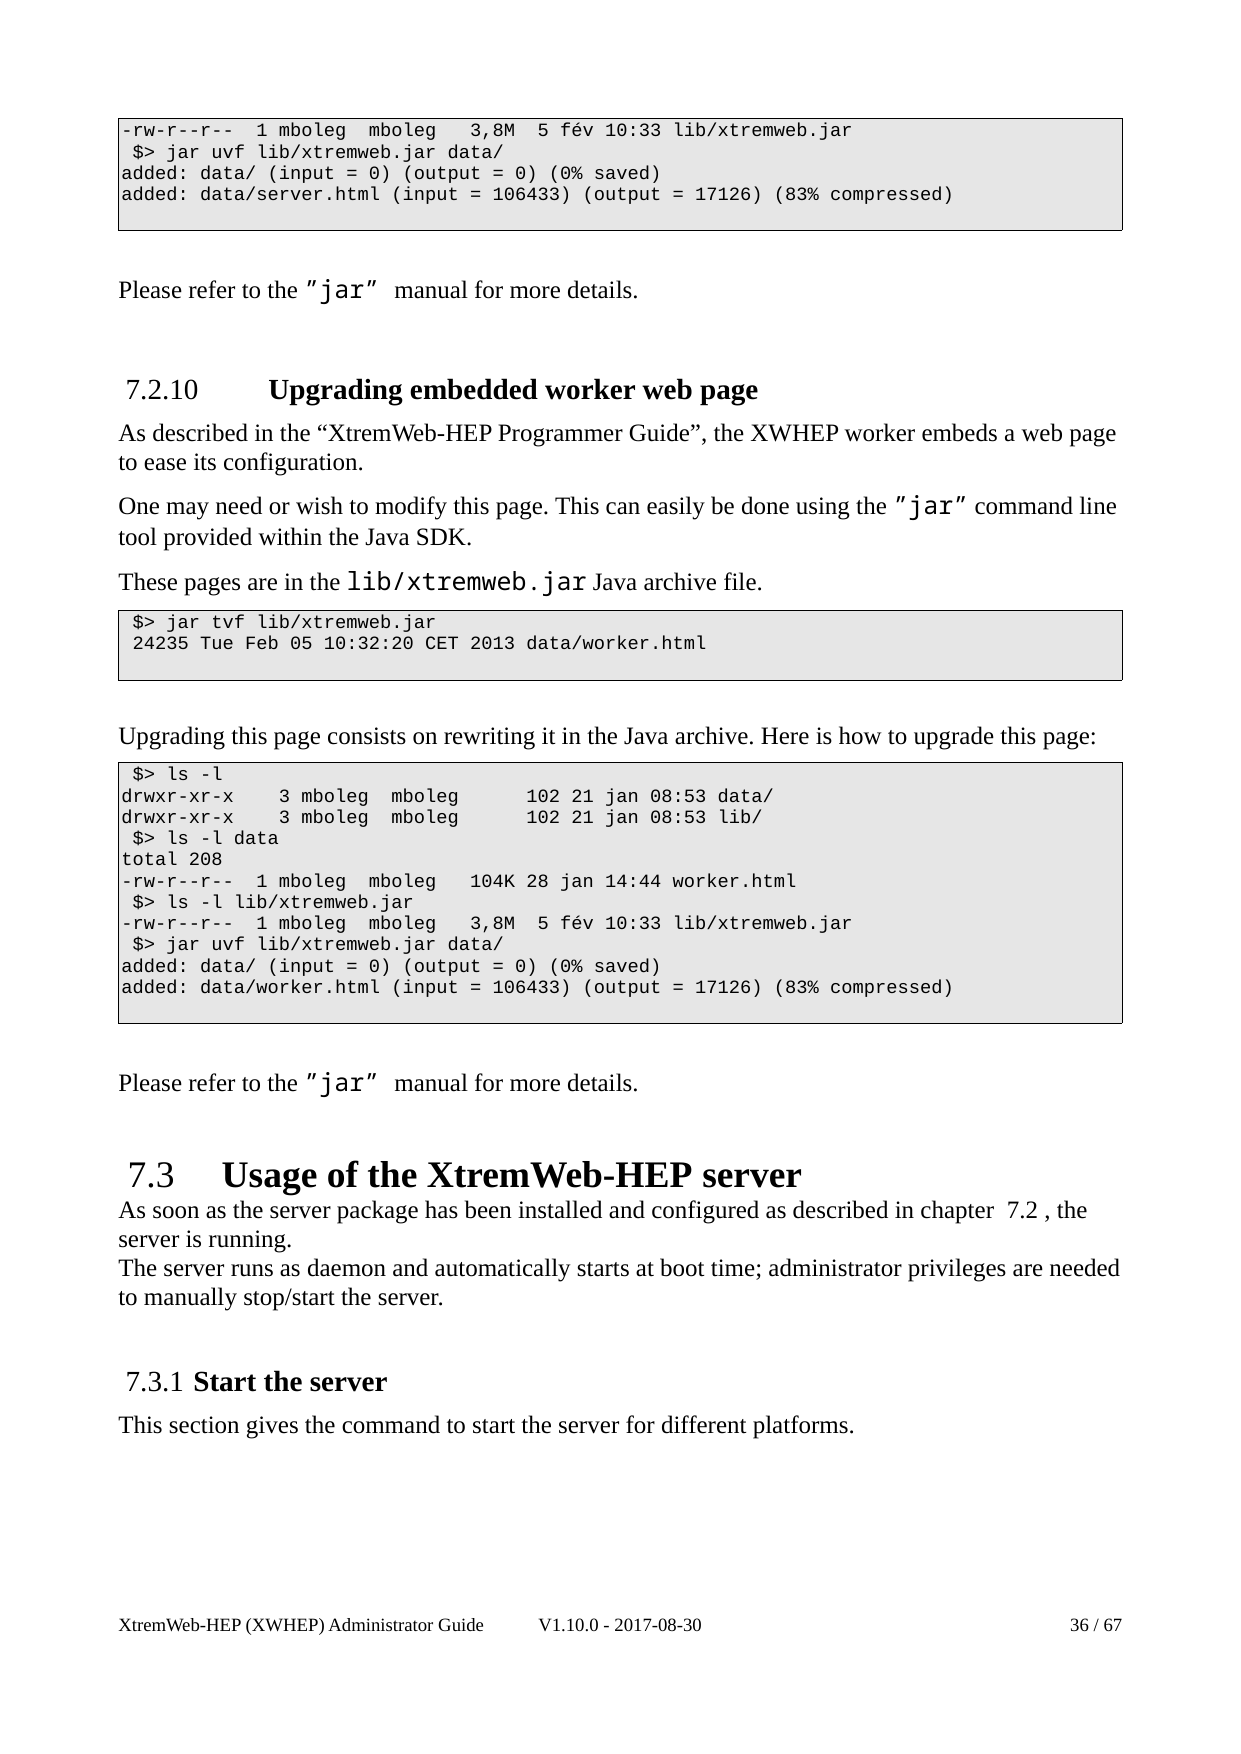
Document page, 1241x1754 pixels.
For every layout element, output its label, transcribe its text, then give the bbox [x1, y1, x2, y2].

text -rw-r--r-- 1 mboleg mboleg 3,8M 5 fév 10:33 lib/xtremweb.jar [119, 911, 1122, 932]
text total 208 [119, 847, 1122, 868]
text $> jar uvf lib/xtremweb.jar data/ [119, 932, 1122, 953]
text Please refer to the ”jar” manual for more details. [118, 1064, 1122, 1098]
text $> ls -l data [119, 826, 1122, 847]
text This section gives the command to start the server for different platforms. [118, 1410, 1122, 1439]
text -rw-r--r-- 1 mboleg mboleg 3,8M 5 fév 10:33 lib/xtremweb.jar [119, 119, 1122, 139]
text $> jar uvf lib/xtremweb.jar data/ [119, 139, 1122, 161]
subtitle Start the server [118, 1364, 1122, 1398]
text drwxr-xr-x 3 mboleg mboleg 102 21 jan 08:53 data/ [119, 783, 1122, 805]
text Please refer to the ”jar” manual for more details. [118, 272, 1122, 306]
text drwxr-xr-x 3 mboleg mboleg 102 21 jan 08:53 lib/ [119, 805, 1122, 826]
text added: data/worker.html (input = 106433) (output = 17126) (83% compressed) [119, 975, 1122, 996]
text added: data/ (input = 0) (output = 0) (0% saved) [119, 161, 1122, 182]
text As soon as the server package has been installed and configured as described in chapter 7.2, the server is running. [118, 1195, 1122, 1253]
text $> ls -l lib/xtremweb.jar [119, 890, 1122, 911]
subtitle Usage of the XtremWeb-HEP server [118, 1152, 1122, 1195]
text As described in the “XtremWeb-HEP Programmer Guide”, the XWHEP worker embeds a web page to ease its configuration. [118, 418, 1122, 476]
text $> ls -l [119, 763, 1122, 783]
text The server runs as daemon and automatically starts at boot time; administrator privileges are needed to manually stop/start the server. [118, 1253, 1122, 1310]
text One may need or wish to modify this page. This can easily be done using the ”jar” command line tool provided within the Java SDK. [118, 488, 1122, 551]
text 24235 Tue Feb 05 10:32:20 CET 2013 data/worker.html [119, 631, 1122, 652]
text -rw-r--r-- 1 mboleg mboleg 104K 28 jan 14:44 worker.html [119, 868, 1122, 890]
text $> jar tvf lib/xtremweb.jar [119, 611, 1122, 631]
text added: data/server.html (input = 106433) (output = 17126) (83% compressed) [119, 182, 1122, 203]
text Upgrading this page consists on rewriting it in the Java archive. Here is how to upgrade this page: [118, 721, 1122, 750]
text These pages are in the lib/xtremweb.jar Java archive file. [118, 563, 1122, 597]
subtitle Upgrading embedded worker web page [118, 372, 1122, 406]
text added: data/ (input = 0) (output = 0) (0% saved) [119, 953, 1122, 975]
